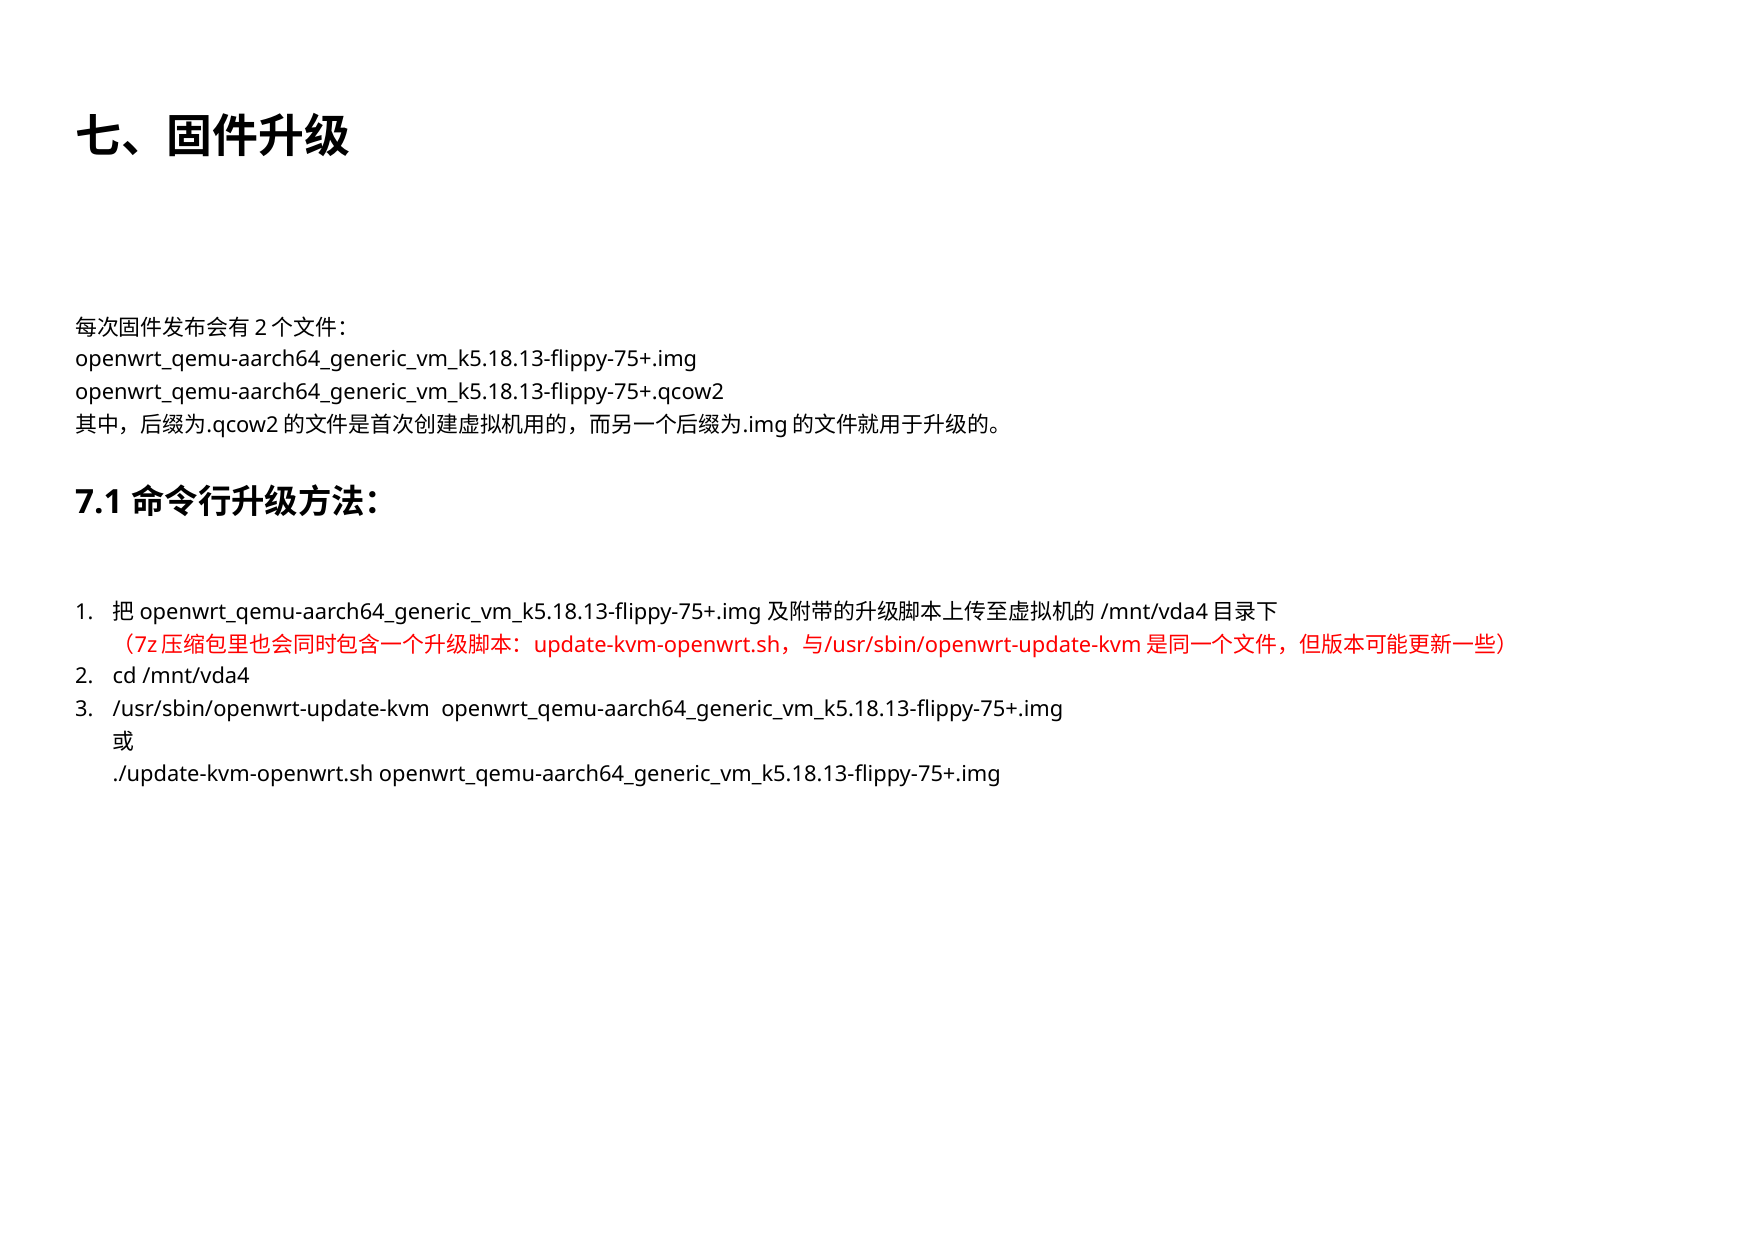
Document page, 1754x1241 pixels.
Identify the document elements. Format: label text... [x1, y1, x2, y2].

subtitle 7.1 命令行升级方法： [75, 466, 1679, 531]
list cd /mnt/vda4 [75, 659, 1679, 691]
list /usr/sbin/openwrt-update-kvm openwrt_qemu-aarch64_generic_vm_k5.18.13-flippy-75+.img [75, 691, 1679, 724]
subtitle 七、固件升级 [75, 84, 1679, 181]
text openwrt_qemu-aarch64_generic_vm_k5.18.13-flippy-75+.qcow2 [75, 374, 1679, 407]
text openwrt_qemu-aarch64_generic_vm_k5.18.13-flippy-75+.img [75, 342, 1679, 374]
text 其中，后缀为.qcow2的文件是首次创建虚拟机用的，而另一个后缀为.img的文件就用于升级的。 [75, 407, 1679, 439]
list 或 [112, 724, 1679, 756]
list 把 openwrt_qemu-aarch64_generic_vm_k5.18.13-flippy-75+.img 及附带的升级脚本上传至虚拟机的 /mnt/vda4目录下 （7z压缩包里也会同时包含一个升级脚本：update-kvm-openwrt.sh，与/usr/sbin/openwrt-update-kvm是同一个文件，但版本可能更新一些） [75, 594, 1679, 659]
text 每次固件发布会有2个文件： [75, 309, 1679, 342]
list ./update-kvm-openwrt.sh openwrt_qemu-aarch64_generic_vm_k5.18.13-flippy-75+.img [112, 756, 1679, 789]
